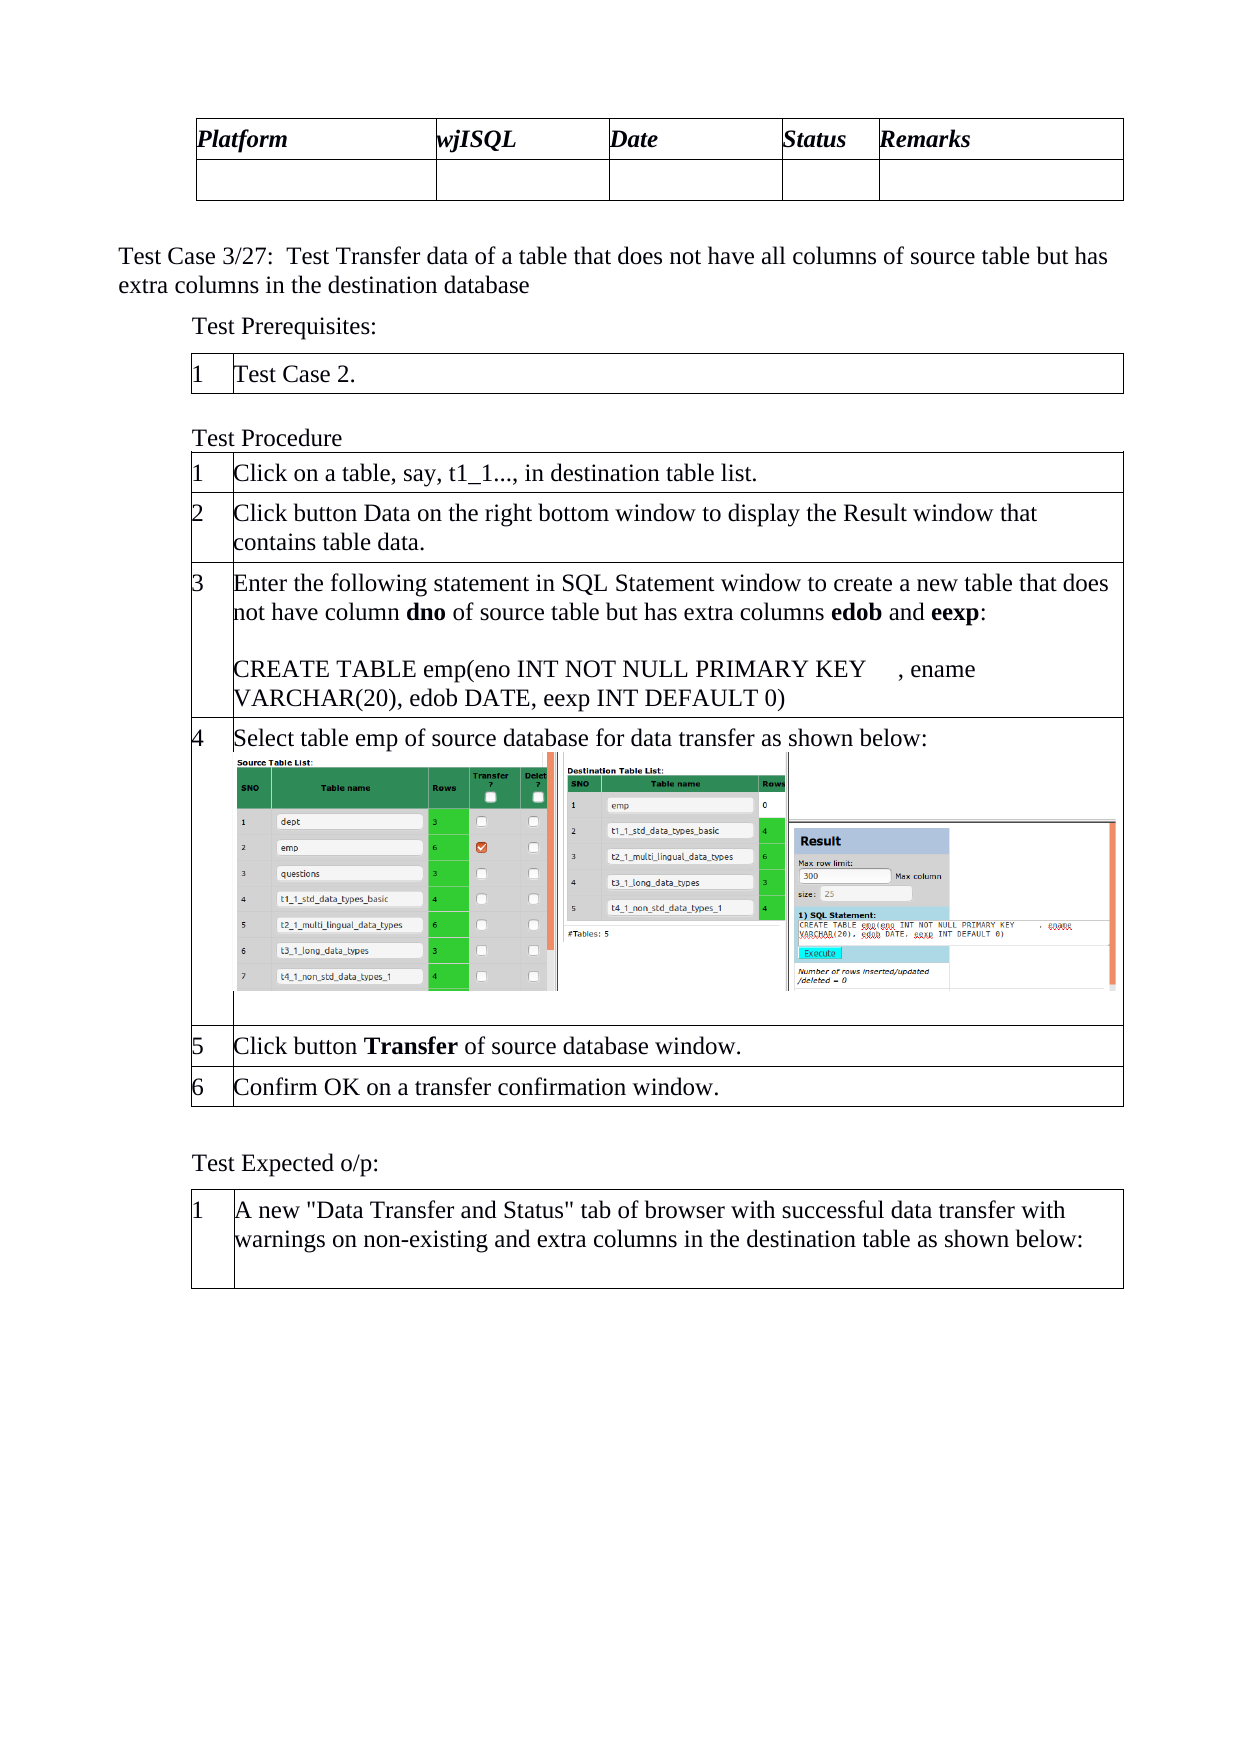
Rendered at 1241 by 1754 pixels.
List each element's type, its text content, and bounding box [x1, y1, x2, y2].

table_cell [880, 160, 1123, 199]
table_cell 4 [192, 718, 233, 1025]
text Test Expected o/p: [118, 1148, 1122, 1177]
table_cell [437, 160, 609, 199]
table_cell [610, 160, 782, 199]
table_cell 3 [192, 563, 233, 717]
table_cell [197, 160, 436, 199]
table_header wjISQL [437, 119, 609, 159]
table_cell 5 [192, 1026, 233, 1066]
table_header 1 [192, 453, 233, 492]
table_cell Enter the following statement in SQL Statement window to create a new table that does not have column dno of source table but has extra columns edob and eexp: CREATE TABLE emp(eno INT NOT NULL PRIMARY KEY , ename VARCHAR(20), edob DATE, eexp INT DEFAULT 0) [234, 563, 1123, 717]
table_header 1 [192, 1190, 234, 1287]
table_header Status [783, 119, 879, 159]
table_cell 2 [192, 493, 233, 562]
table_cell Confirm OK on a transfer confirmation window. [234, 1067, 1123, 1106]
table_header Test Case 2. [234, 354, 1123, 393]
table_header Platform [197, 119, 436, 159]
picture [232, 752, 1116, 991]
table_header Date [610, 119, 782, 159]
text Test Case 3/27: Test Transfer data of a table that does not have all columns of source table but has extra columns in the destination database [118, 241, 1122, 299]
table_header Click on a table, say, t1_1..., in destination table list. [234, 453, 1123, 492]
table_cell Click button Data on the right bottom window to display the Result window that contains table data. [234, 493, 1123, 562]
table_cell 6 [192, 1067, 233, 1106]
table_header A new "Data Transfer and Status" tab of browser with successful data transfer with warnings on non-existing and extra columns in the destination table as shown below: [235, 1190, 1123, 1287]
text Test Prerequisites: [118, 311, 1122, 340]
table_cell Click button Transfer of source database window. [234, 1026, 1123, 1066]
text Test Procedure [118, 423, 1122, 451]
table_cell [783, 160, 879, 199]
table_header 1 [192, 354, 233, 393]
table_cell Select table emp of source database for data transfer as shown below: [234, 718, 1123, 1025]
table_header Remarks [880, 119, 1123, 159]
